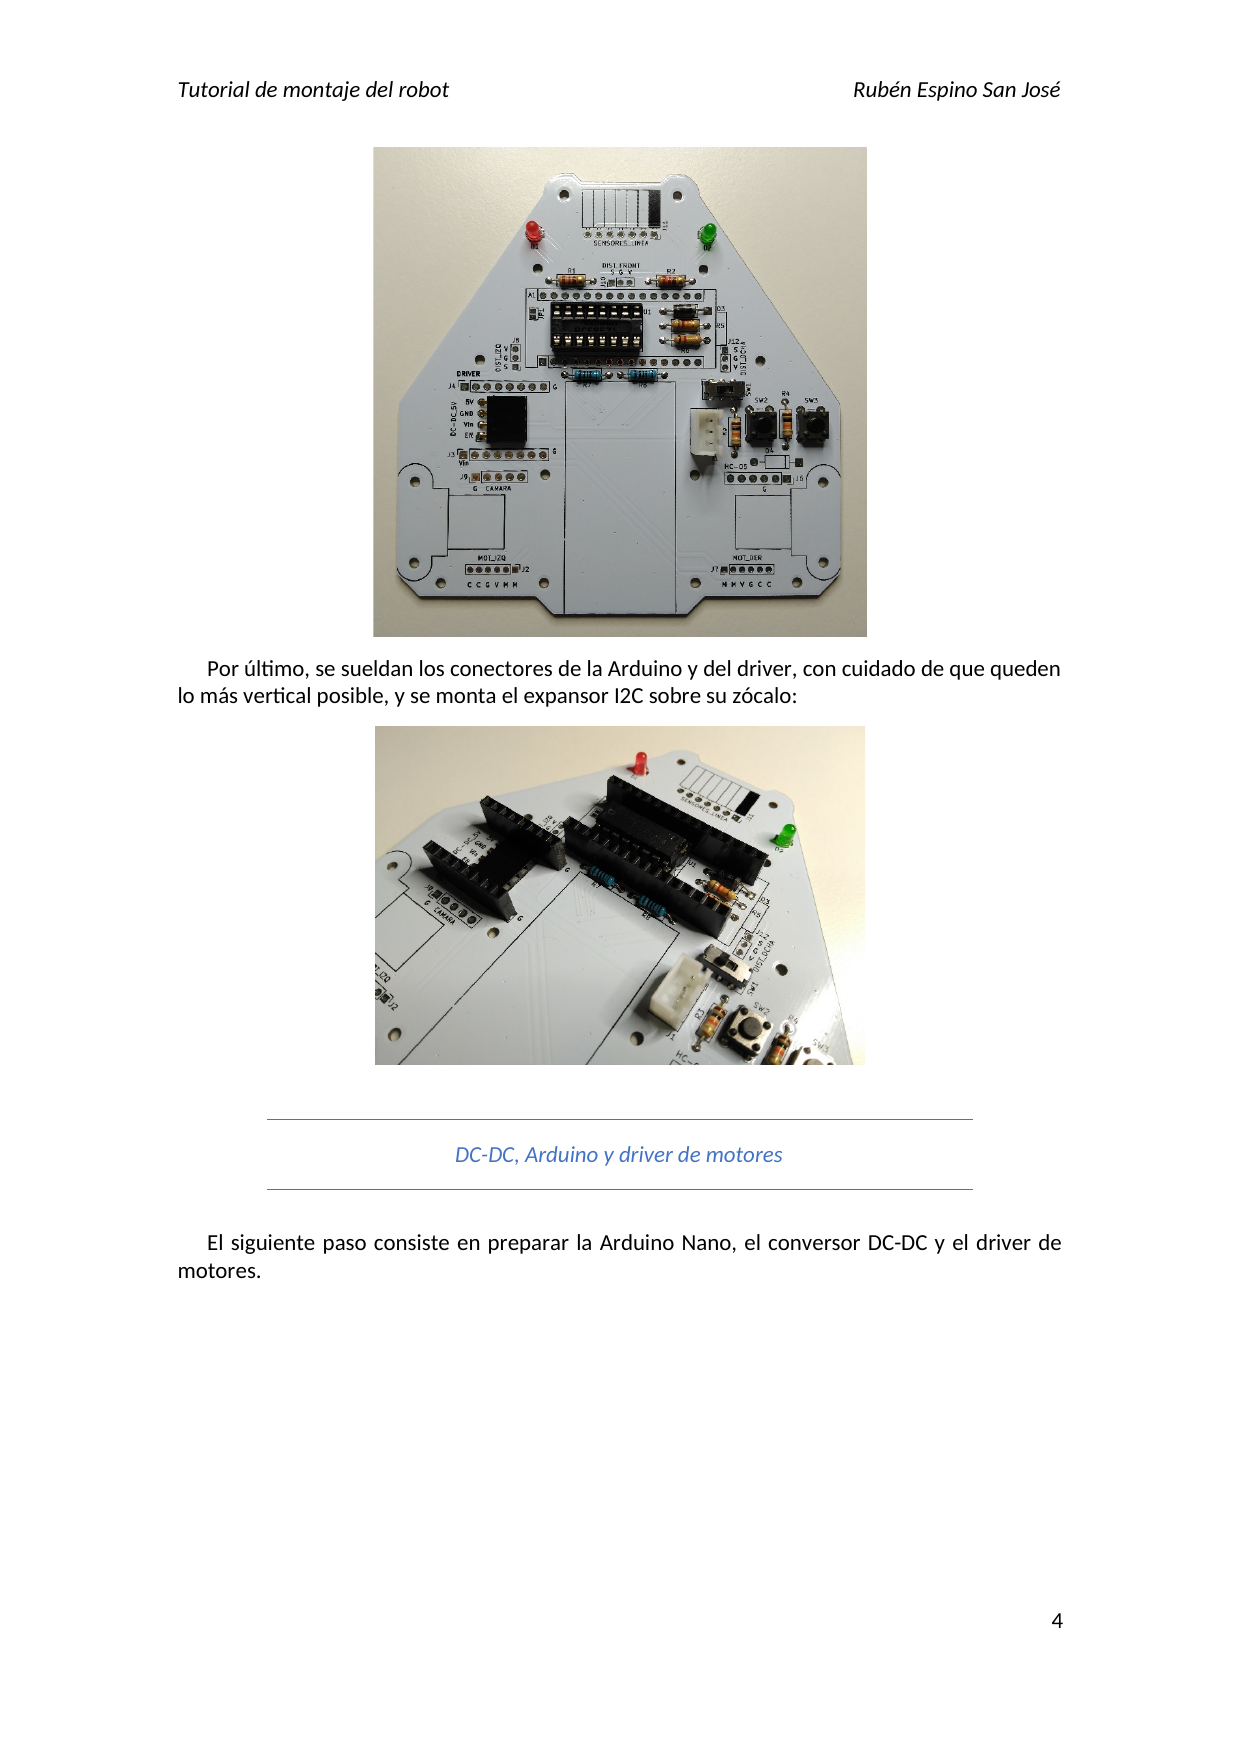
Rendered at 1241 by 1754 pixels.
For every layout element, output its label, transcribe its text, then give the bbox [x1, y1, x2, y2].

text El siguiente paso consiste en preparar la Arduino Nano, el conversor DC-DC y el driver de motores. [177, 1228, 1063, 1284]
text DC-DC, Arduino y driver de motores [267, 1120, 973, 1189]
text Por último, se sueldan los conectores de la Arduino y del driver, con cuidado de que queden lo más vertical posible, y se monta el expansor I2C sobre su zócalo: [177, 654, 1063, 710]
